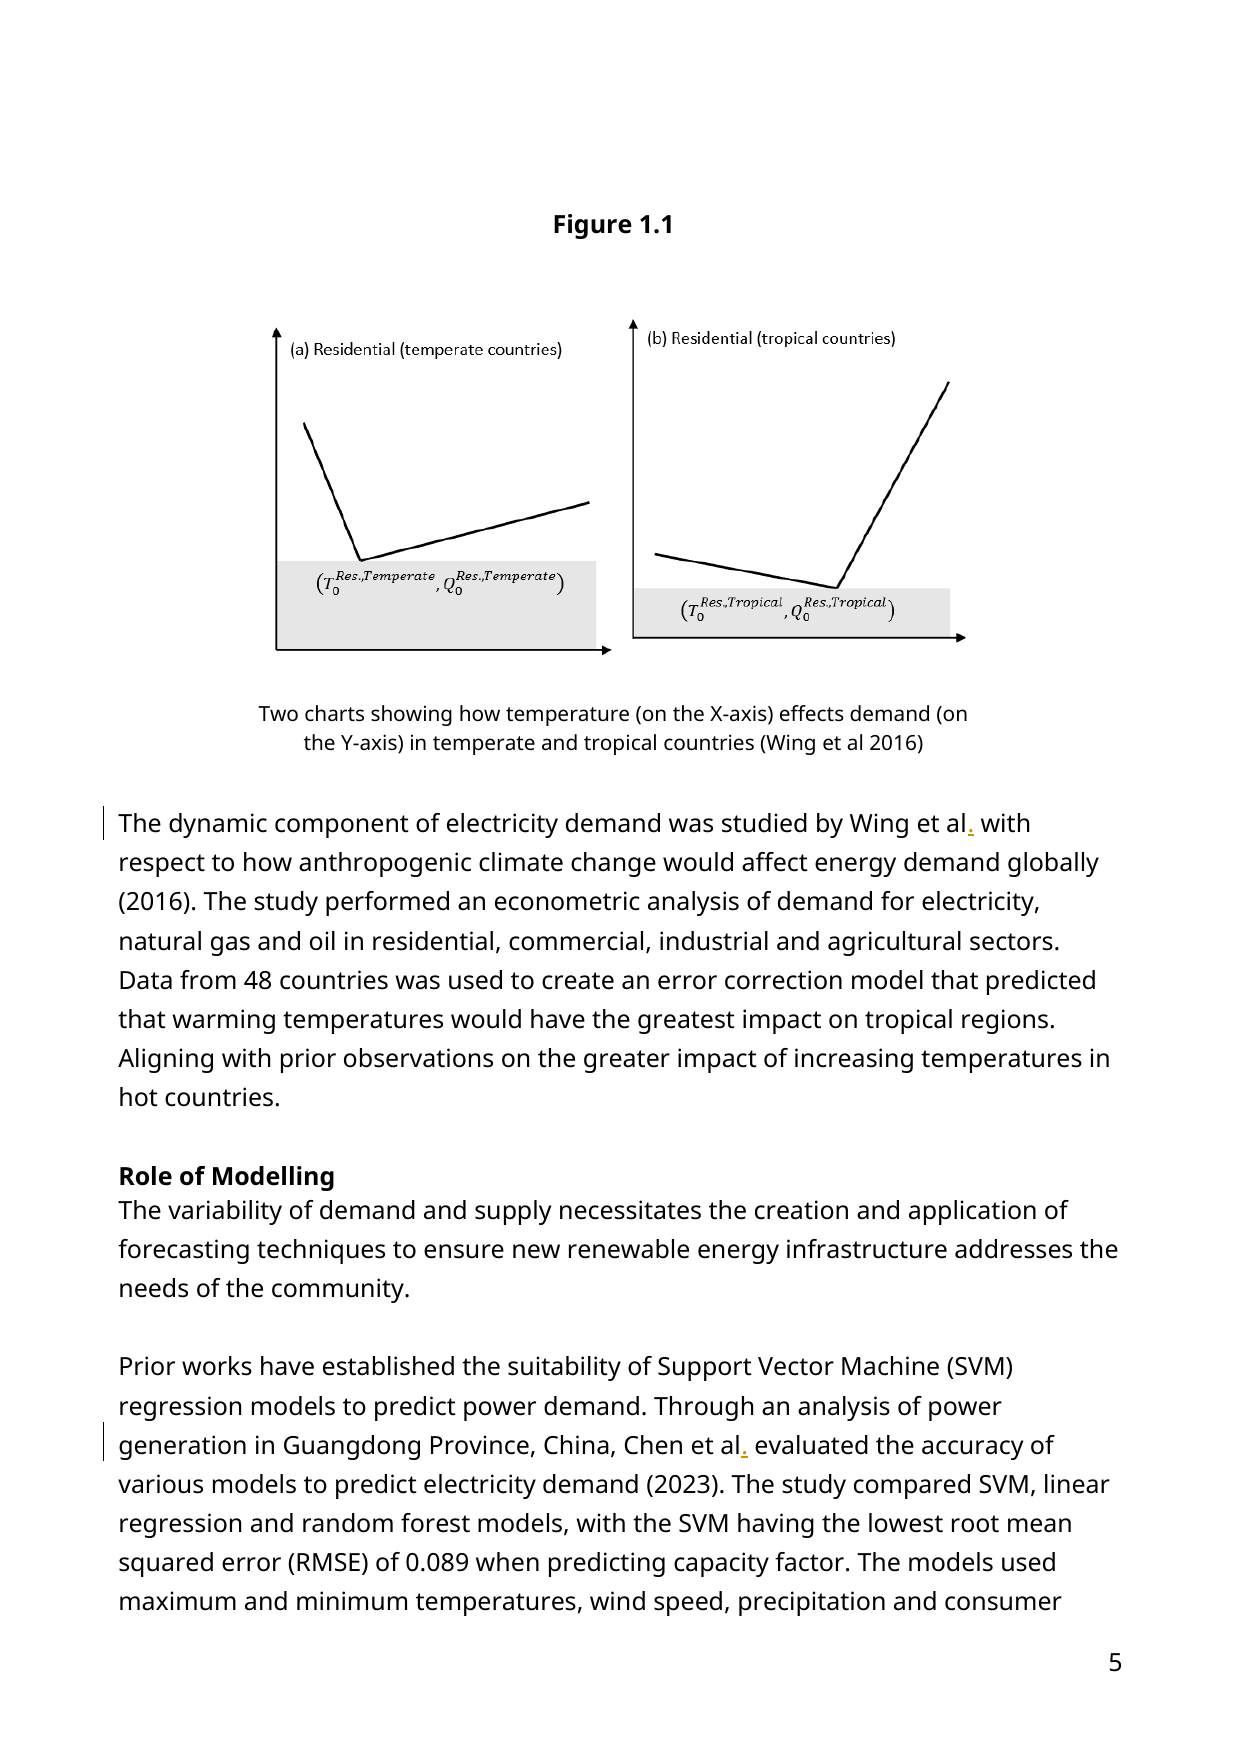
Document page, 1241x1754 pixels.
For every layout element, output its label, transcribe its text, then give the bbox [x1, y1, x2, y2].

table_header [613, 301, 973, 311]
text Prior works have established the suitability of Support Vector Machine (SVM) regression models to predict power demand. Through an analysis of power generation in Guangdong Province, China, Chen et al. evaluated the accuracy of various models to predict electricity demand (2023). The study compared SVM, linear regression and random forest models, with the SVM having the lowest root mean squared error (RMSE) of 0.089 when predicting capacity factor. The models used maximum and minimum temperatures, wind speed, precipitation and consumer [118, 1349, 1122, 1618]
text The dynamic component of electricity demand was studied by Wing et al. with respect to how anthropogenic climate change would affect energy demand globally (2016). The study performed an econometric analysis of demand for electricity, natural gas and oil in residential, commercial, industrial and agricultural sectors. Data from 48 countries was used to create an error correction model that predicted that warming temperatures would have the greatest impact on tropical regions. Aligning with prior observations on the greater impact of increasing temperatures in hot countries. [118, 806, 1122, 1114]
table_cell Two charts showing how temperature (on the X-axis) effects demand (on the Y-axis) in temperate and tropical countries (Wing et al 2016) [243, 689, 984, 767]
table_header Figure 1.1 [243, 196, 984, 251]
table_header [613, 651, 973, 678]
subtitle Role of Modelling [118, 1158, 1122, 1192]
table_cell [243, 251, 984, 689]
text The variability of demand and supply necessitates the creation and application of forecasting techniques to ensure new renewable energy infrastructure addresses the needs of the community. [118, 1192, 1122, 1305]
table_header [254, 301, 613, 678]
picture [263, 311, 974, 668]
